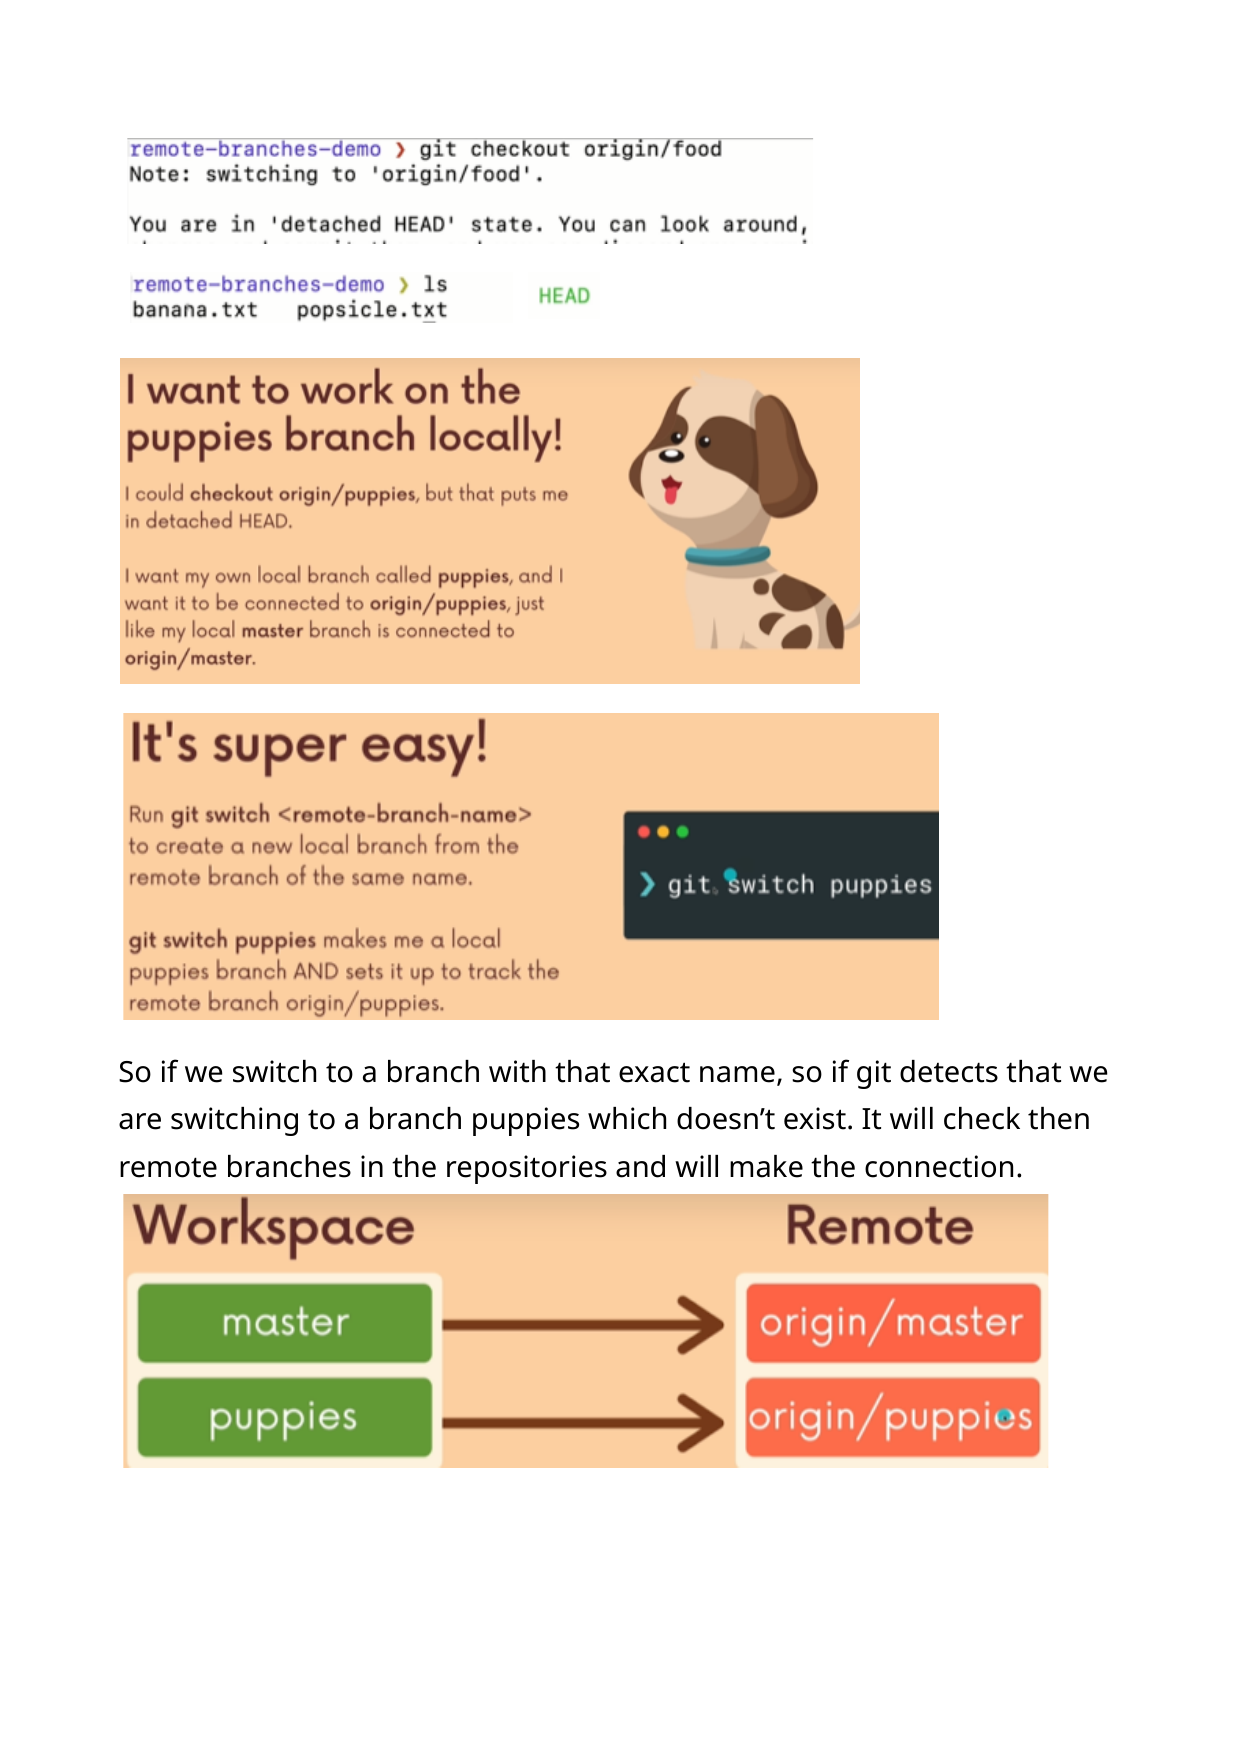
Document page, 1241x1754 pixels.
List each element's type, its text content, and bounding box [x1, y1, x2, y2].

text So if we switch to a branch with that exact name, so if git detects that we are switching to a branch puppies which doesn’t exist. It will check then remote branches in the repositories and will make the connection. [118, 1051, 1122, 1186]
picture [127, 138, 814, 244]
picture [527, 272, 600, 319]
picture [123, 1194, 1049, 1468]
picture [130, 272, 514, 323]
picture [120, 358, 860, 684]
picture [123, 713, 939, 1020]
